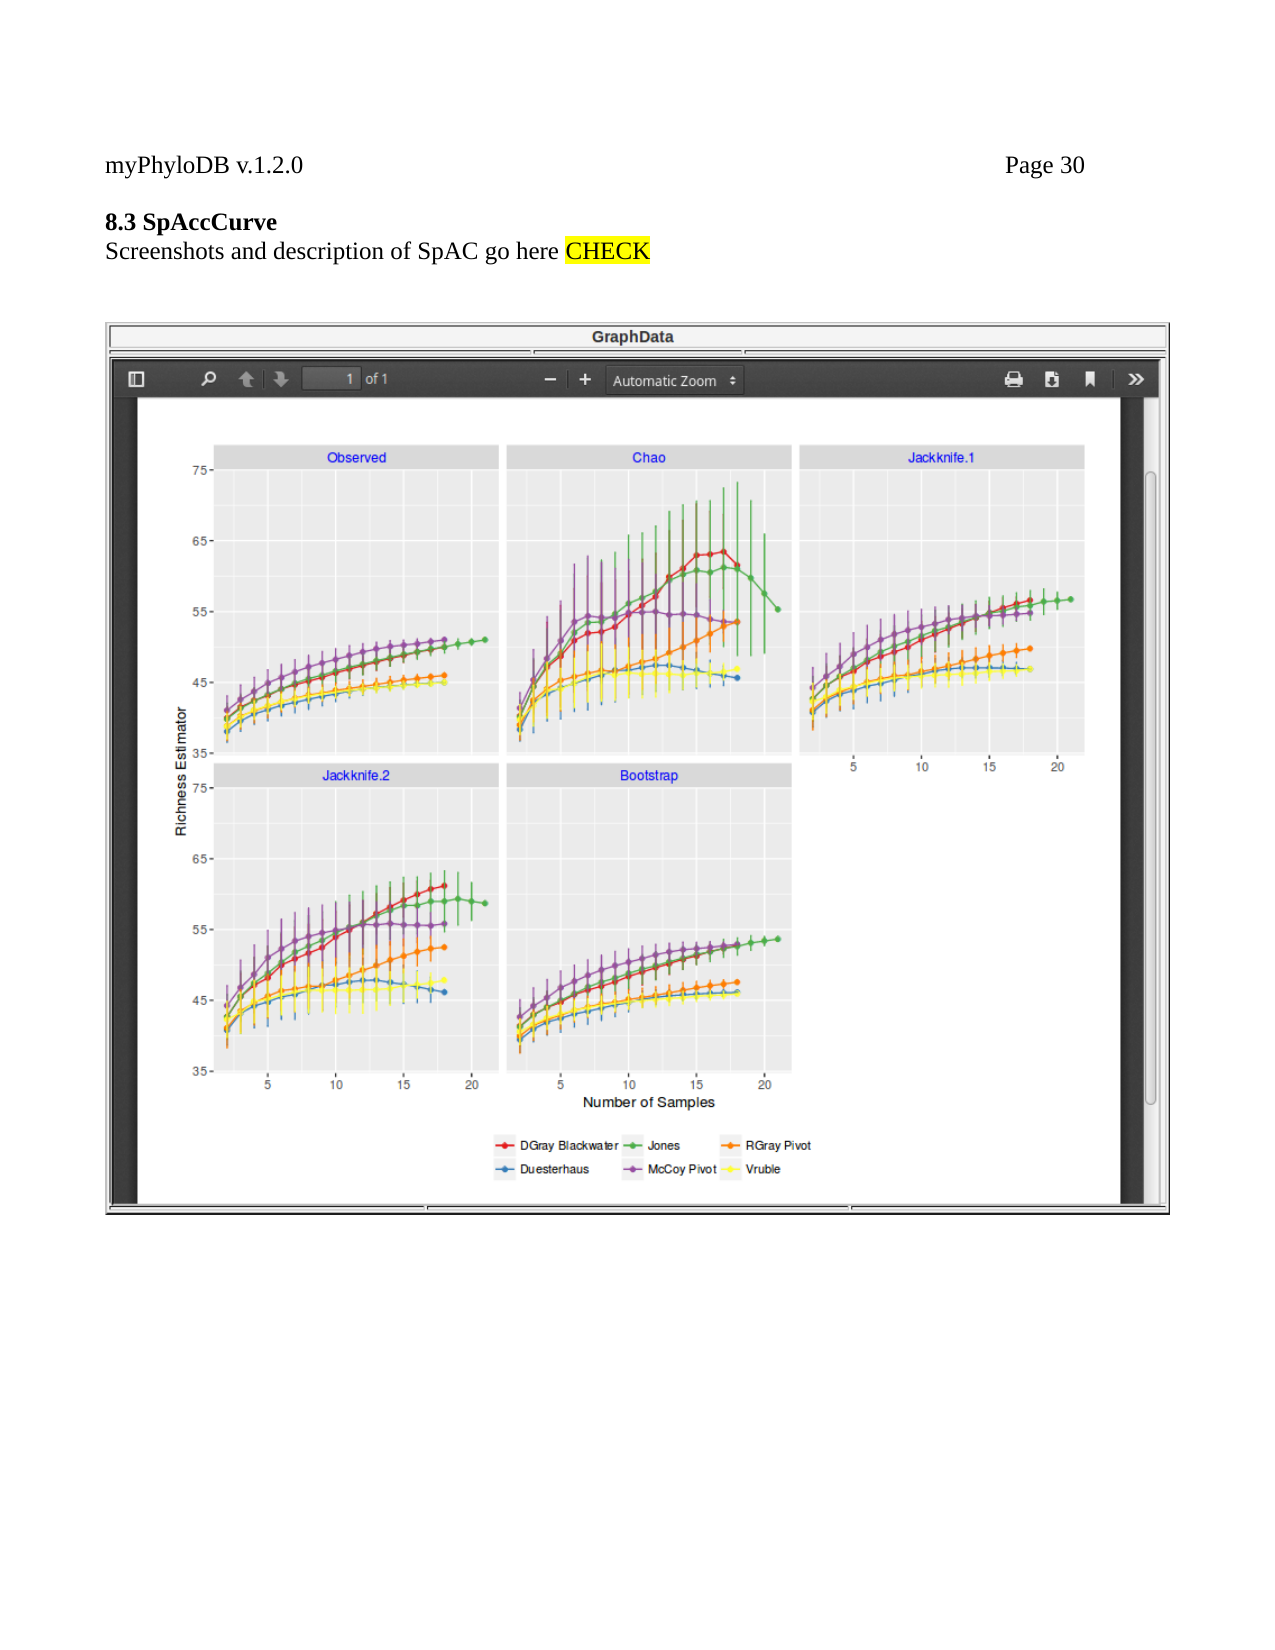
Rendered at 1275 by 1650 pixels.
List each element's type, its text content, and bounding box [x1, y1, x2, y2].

text 8.3 SpAccCurve [105, 207, 1170, 236]
text Screenshots and description of SpAC go here CHECK [105, 236, 1170, 264]
picture [105, 322, 1170, 1215]
